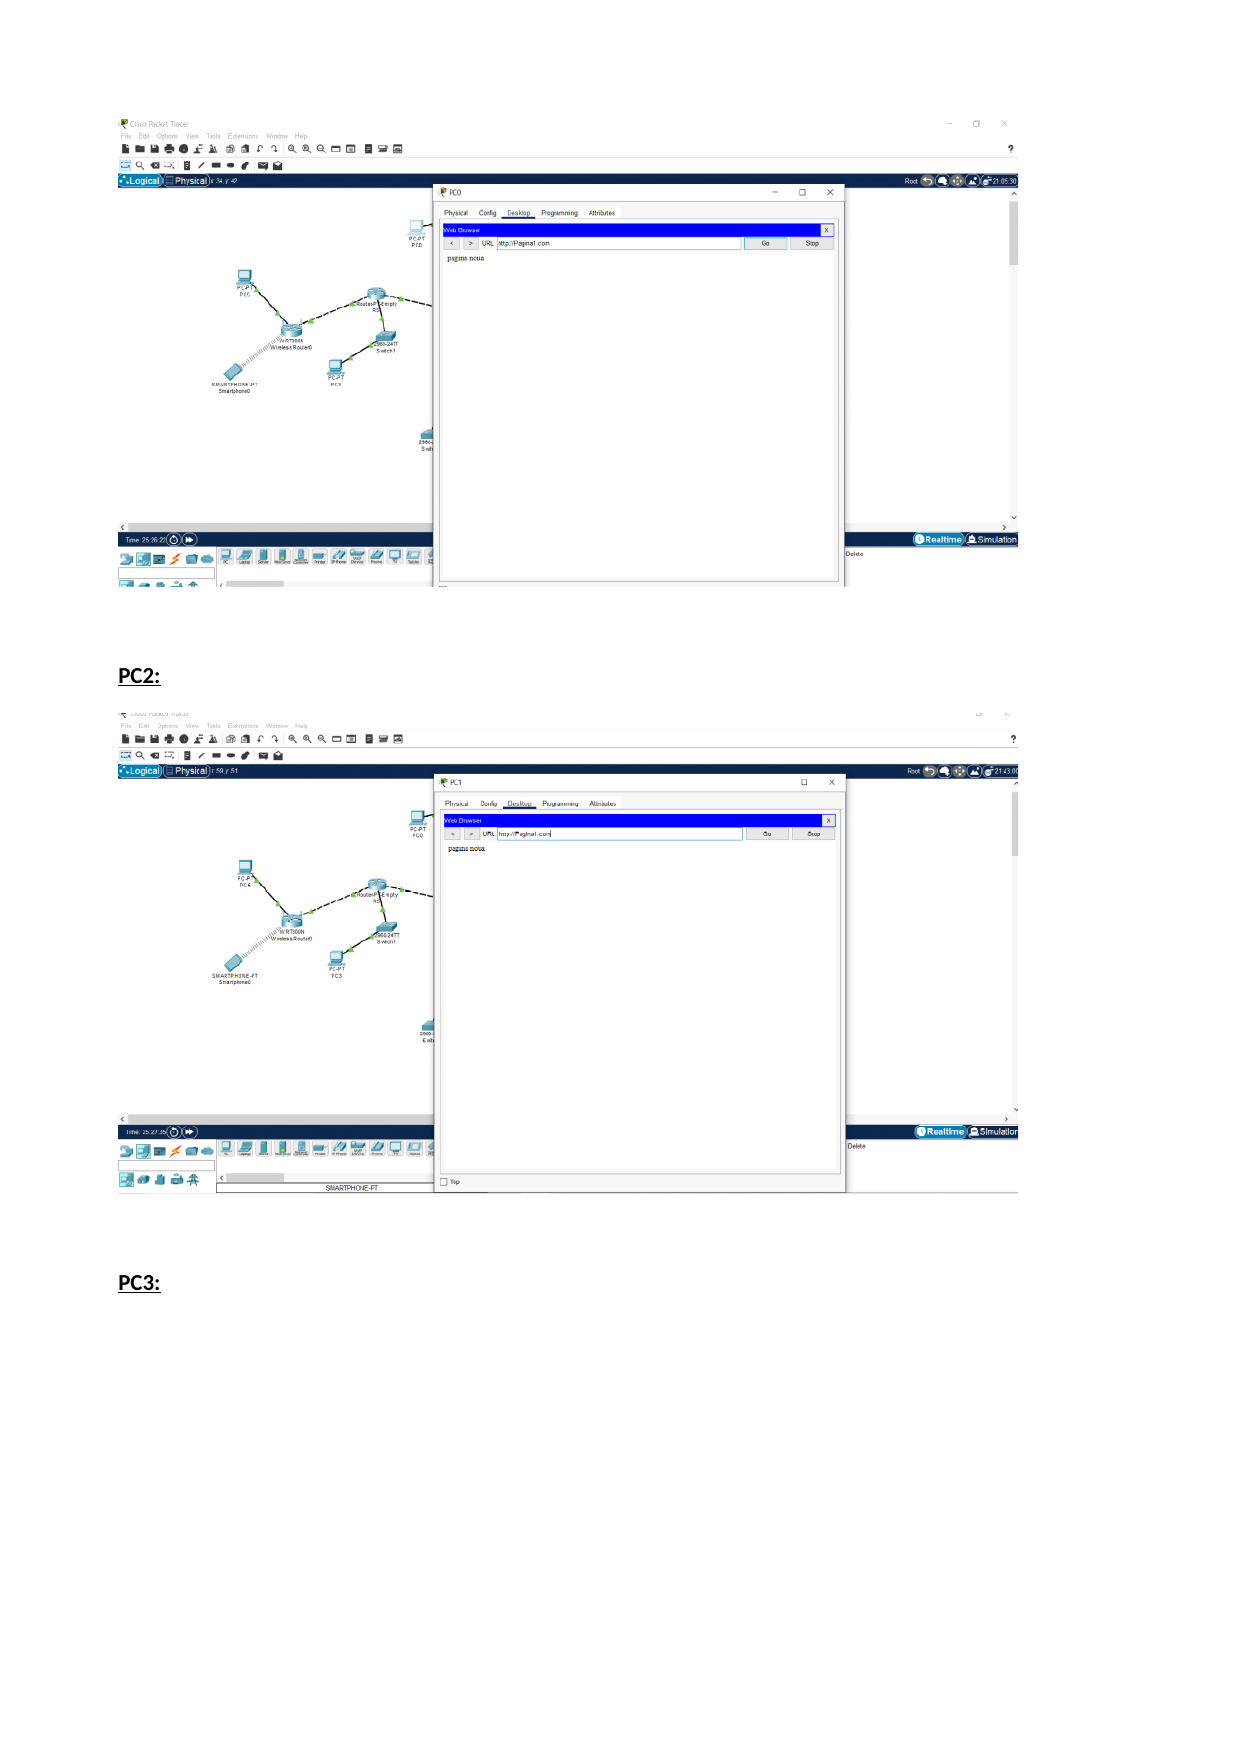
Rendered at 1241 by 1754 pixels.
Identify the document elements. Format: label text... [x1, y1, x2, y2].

text PC2: [118, 661, 1122, 689]
text PC3: [118, 1268, 1122, 1296]
